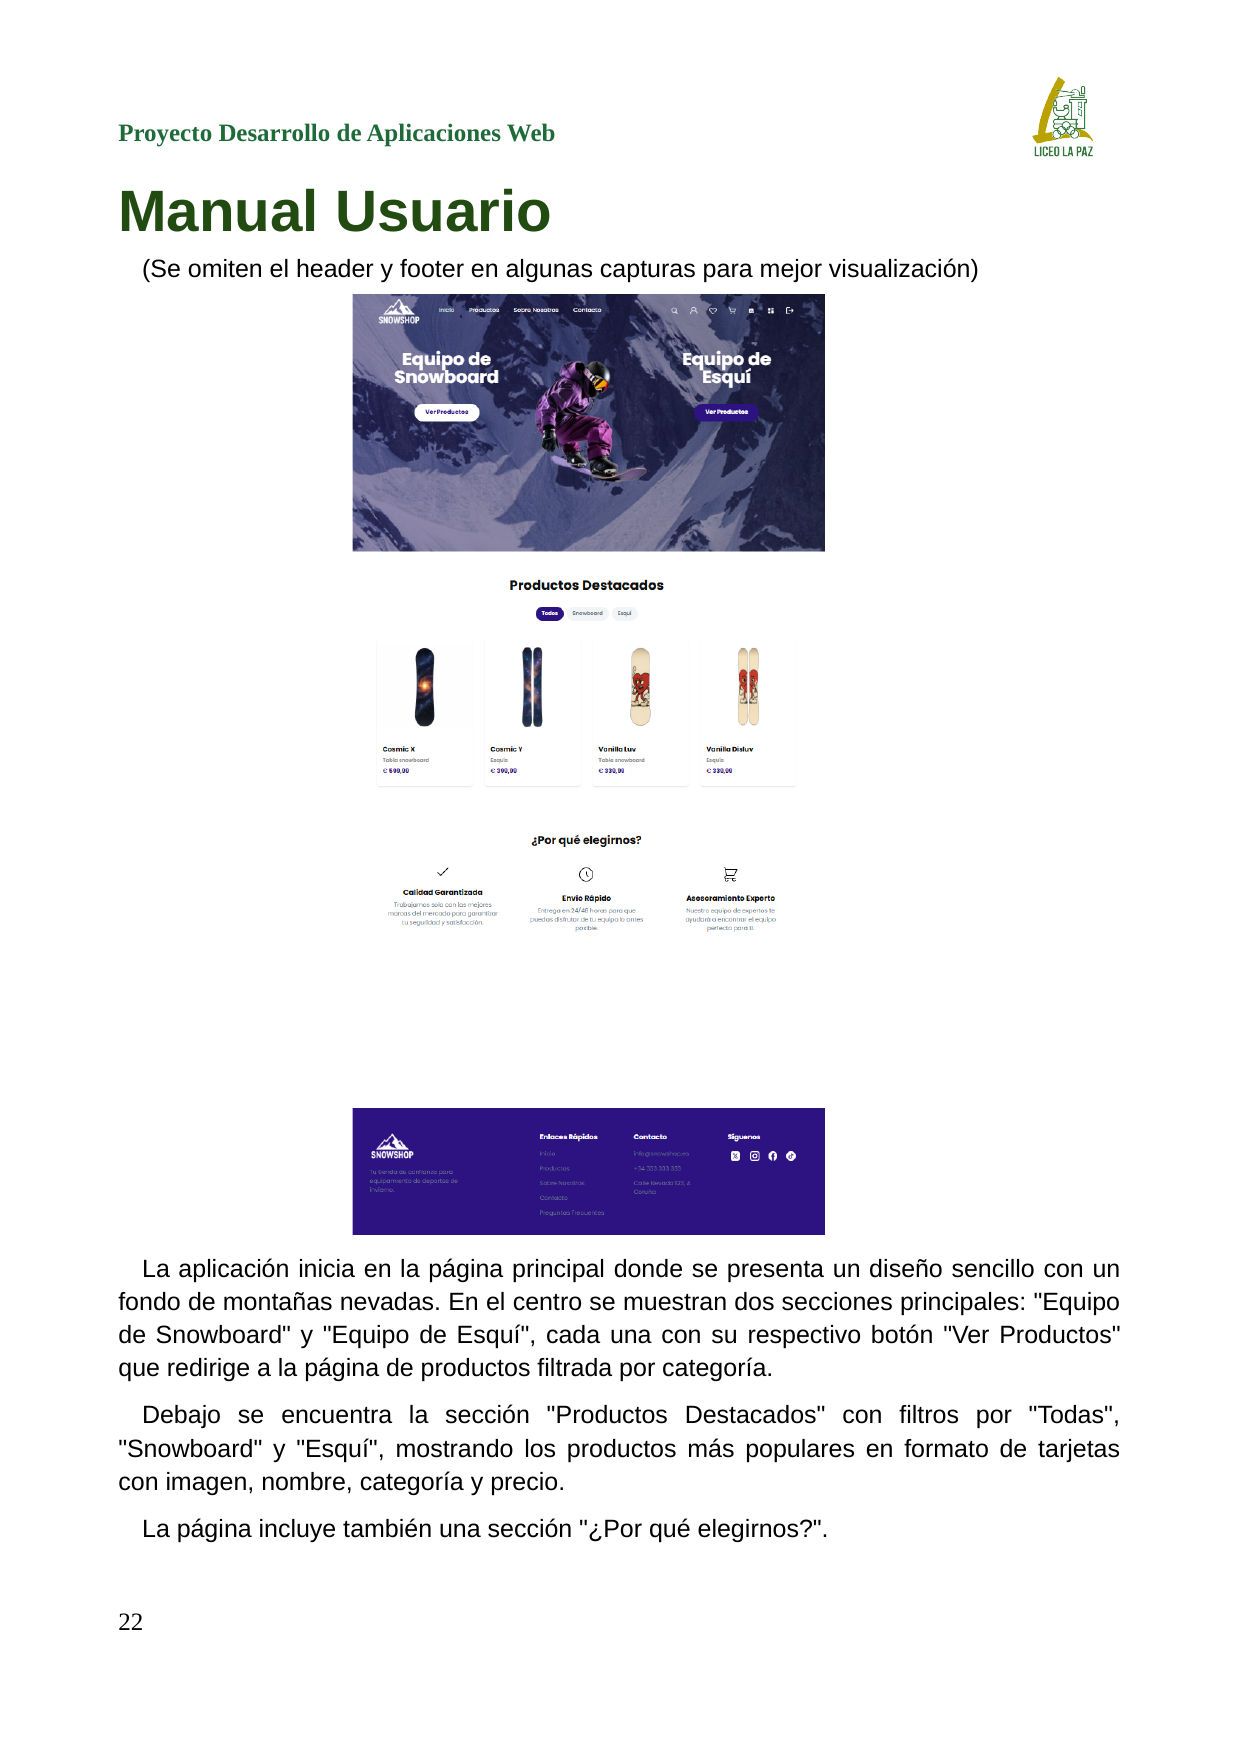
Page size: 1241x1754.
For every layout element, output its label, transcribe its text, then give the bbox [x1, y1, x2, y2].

picture [352, 294, 825, 1235]
text Debajo se encuentra la sección "Productos Destacados" con filtros por "Todas", "Snowboard" y "Esquí", mostrando los productos más populares en formato de tarjetas con imagen, nombre, categoría y precio. [118, 1401, 1122, 1495]
picture [1025, 70, 1100, 165]
text La aplicación inicia en la página principal donde se presenta un diseño sencillo con un fondo de montañas nevadas. En el centro se muestran dos secciones principales: "Equipo de Snowboard" y "Equipo de Esquí", cada una con su respectivo botón "Ver Productos" que redirige a la página de productos filtrada por categoría. [118, 1254, 1122, 1382]
subtitle Manual Usuario [118, 177, 1122, 244]
text (Se omiten el header y footer en algunas capturas para mejor visualización) [118, 254, 1122, 283]
text La página incluye también una sección "¿Por qué elegirnos?". [118, 1514, 1122, 1543]
